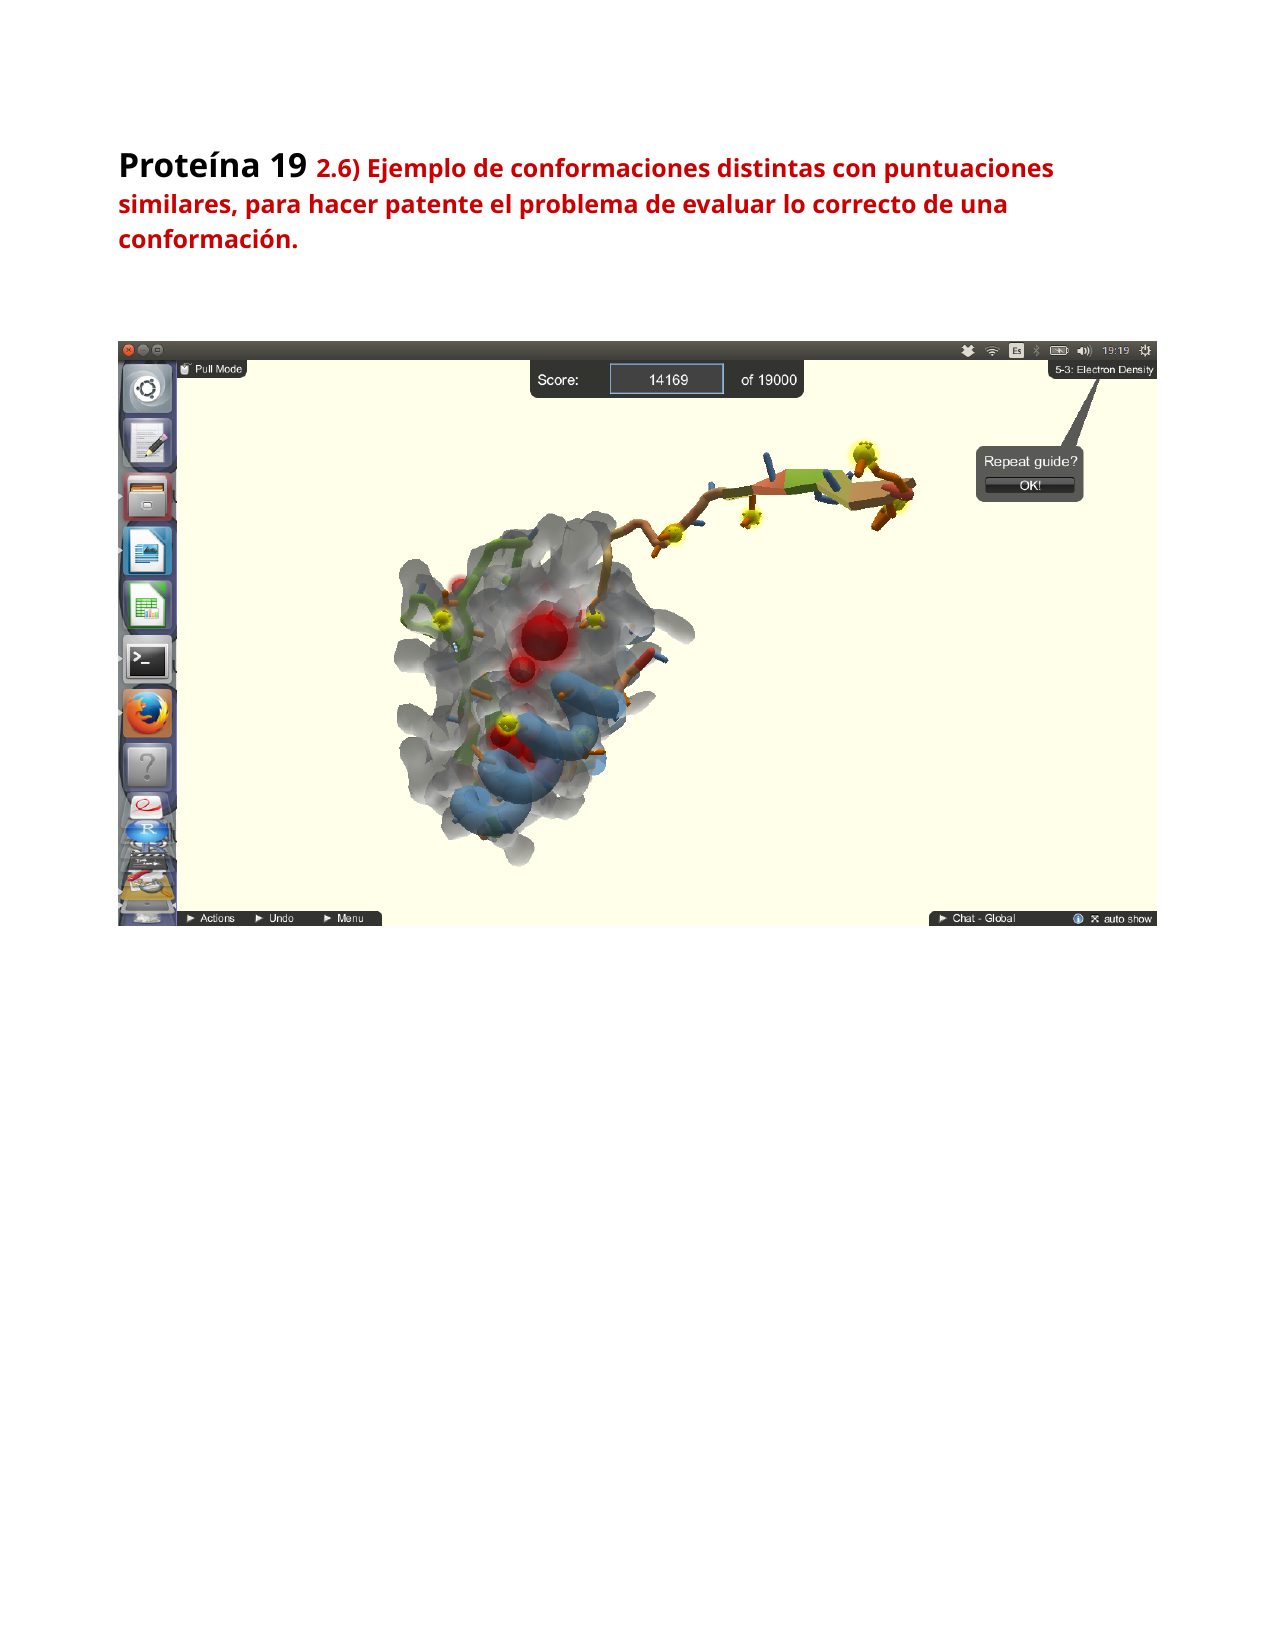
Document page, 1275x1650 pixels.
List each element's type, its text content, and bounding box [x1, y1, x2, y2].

text Proteína 19 2.6) Ejemplo de conformaciones distintas con puntuaciones similares, para hacer patente el problema de evaluar lo correcto de una conformación. [118, 142, 1157, 255]
picture [118, 341, 1157, 926]
